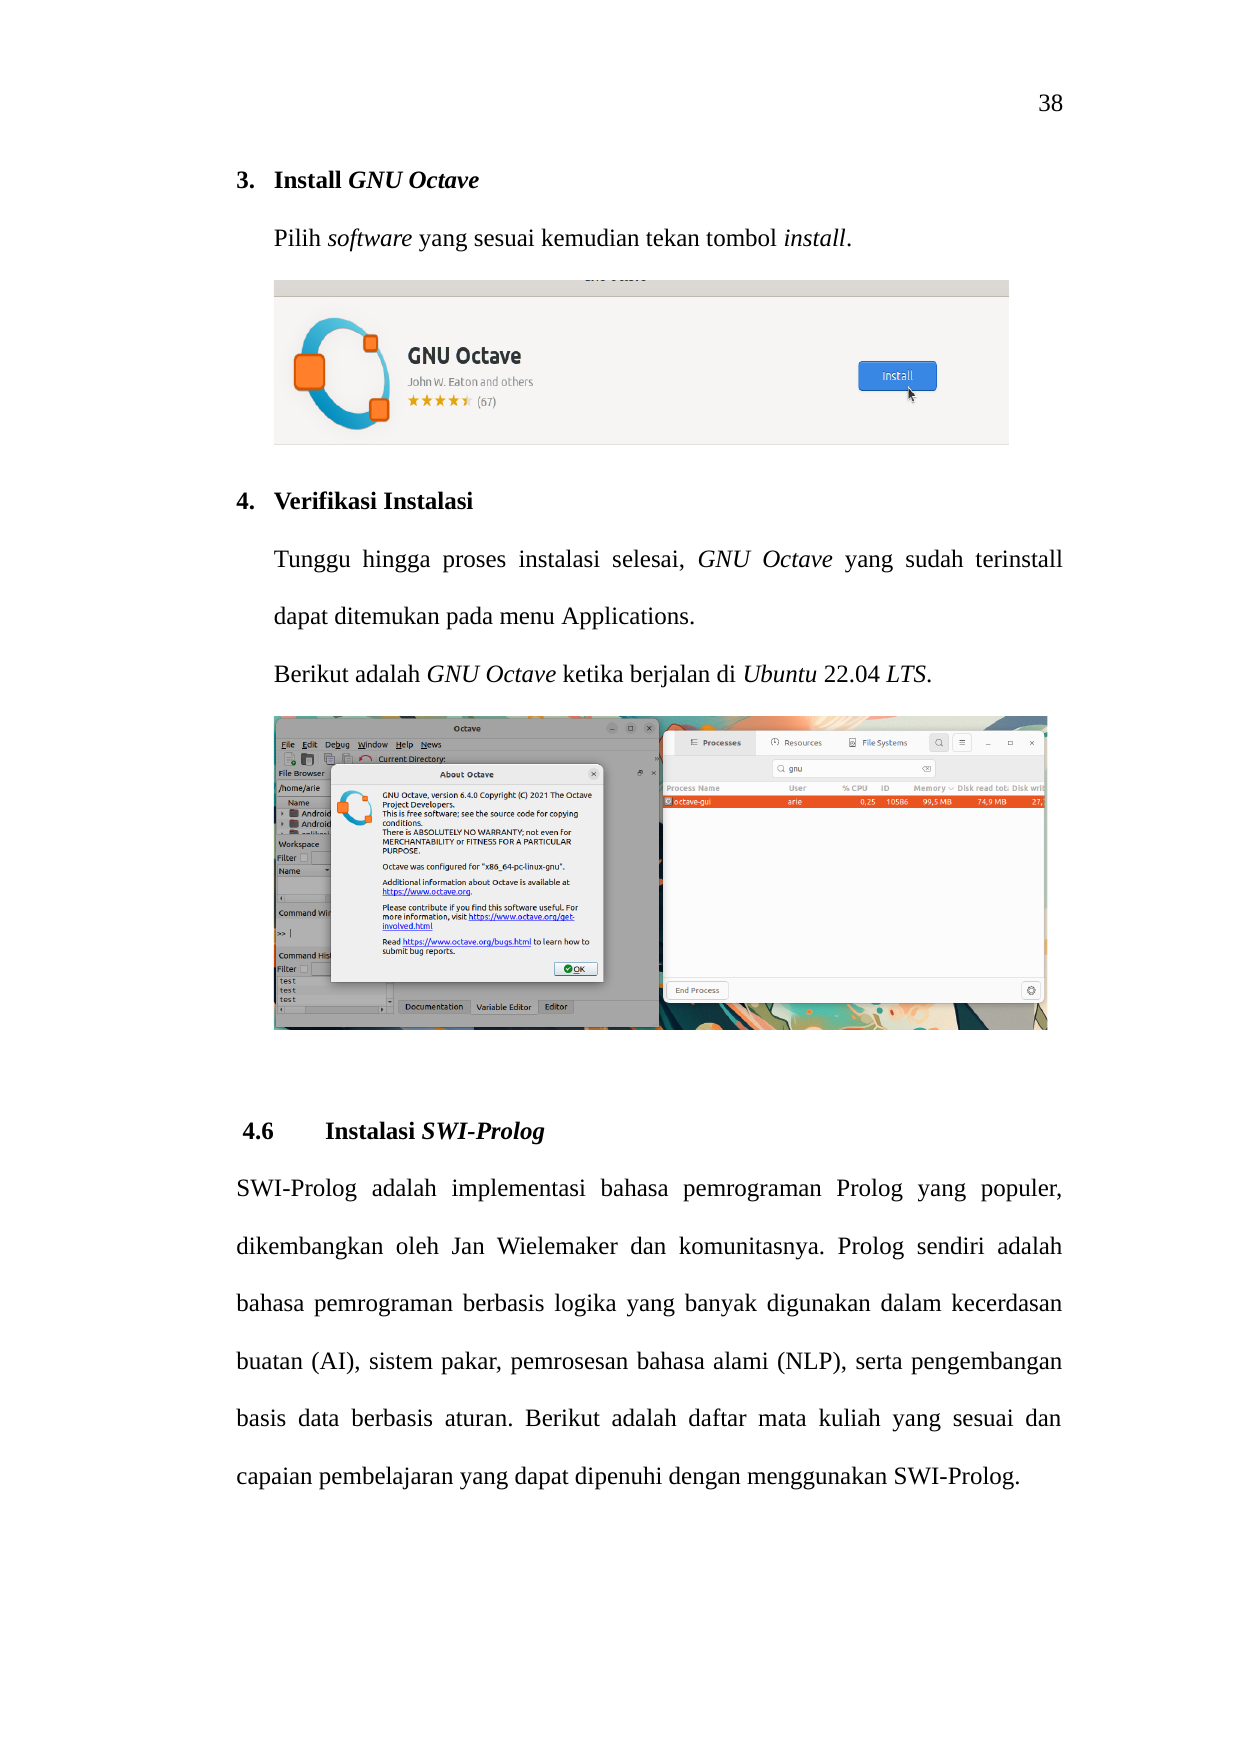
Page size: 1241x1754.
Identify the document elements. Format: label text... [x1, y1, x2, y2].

picture [273, 280, 1009, 294]
list Tunggu hingga proses instalasi selesai, GNU Octave yang sudah terinstall dapat ditemukan pada menu Applications. [236, 544, 1063, 630]
picture [273, 716, 1048, 1030]
list Pilih software yang sesuai kemudian tekan tombol install. [236, 223, 1063, 252]
text SWI-Prolog adalah implementasi bahasa pemrograman Prolog yang populer, dikembangkan oleh Jan Wielemaker dan komunitasnya. Prolog sendiri adalah bahasa pemrograman berbasis logika yang banyak digunakan dalam kecerdasan buatan (AI), sistem pakar, pemrosesan bahasa alami (NLP), serta pengembangan basis data berbasis aturan. Berikut adalah daftar mata kuliah yang sesuai dan capaian pembelajaran yang dapat dipenuhi dengan menggunakan SWI-Prolog. [236, 1173, 1063, 1490]
list Berikut adalah GNU Octave ketika berjalan di Ubuntu 22.04 LTS. [236, 659, 1063, 688]
subtitle Instalasi SWI-Prolog [236, 1116, 1063, 1145]
list Install GNU Octave [236, 165, 1063, 194]
list Verifikasi Instalasi [236, 486, 1063, 515]
